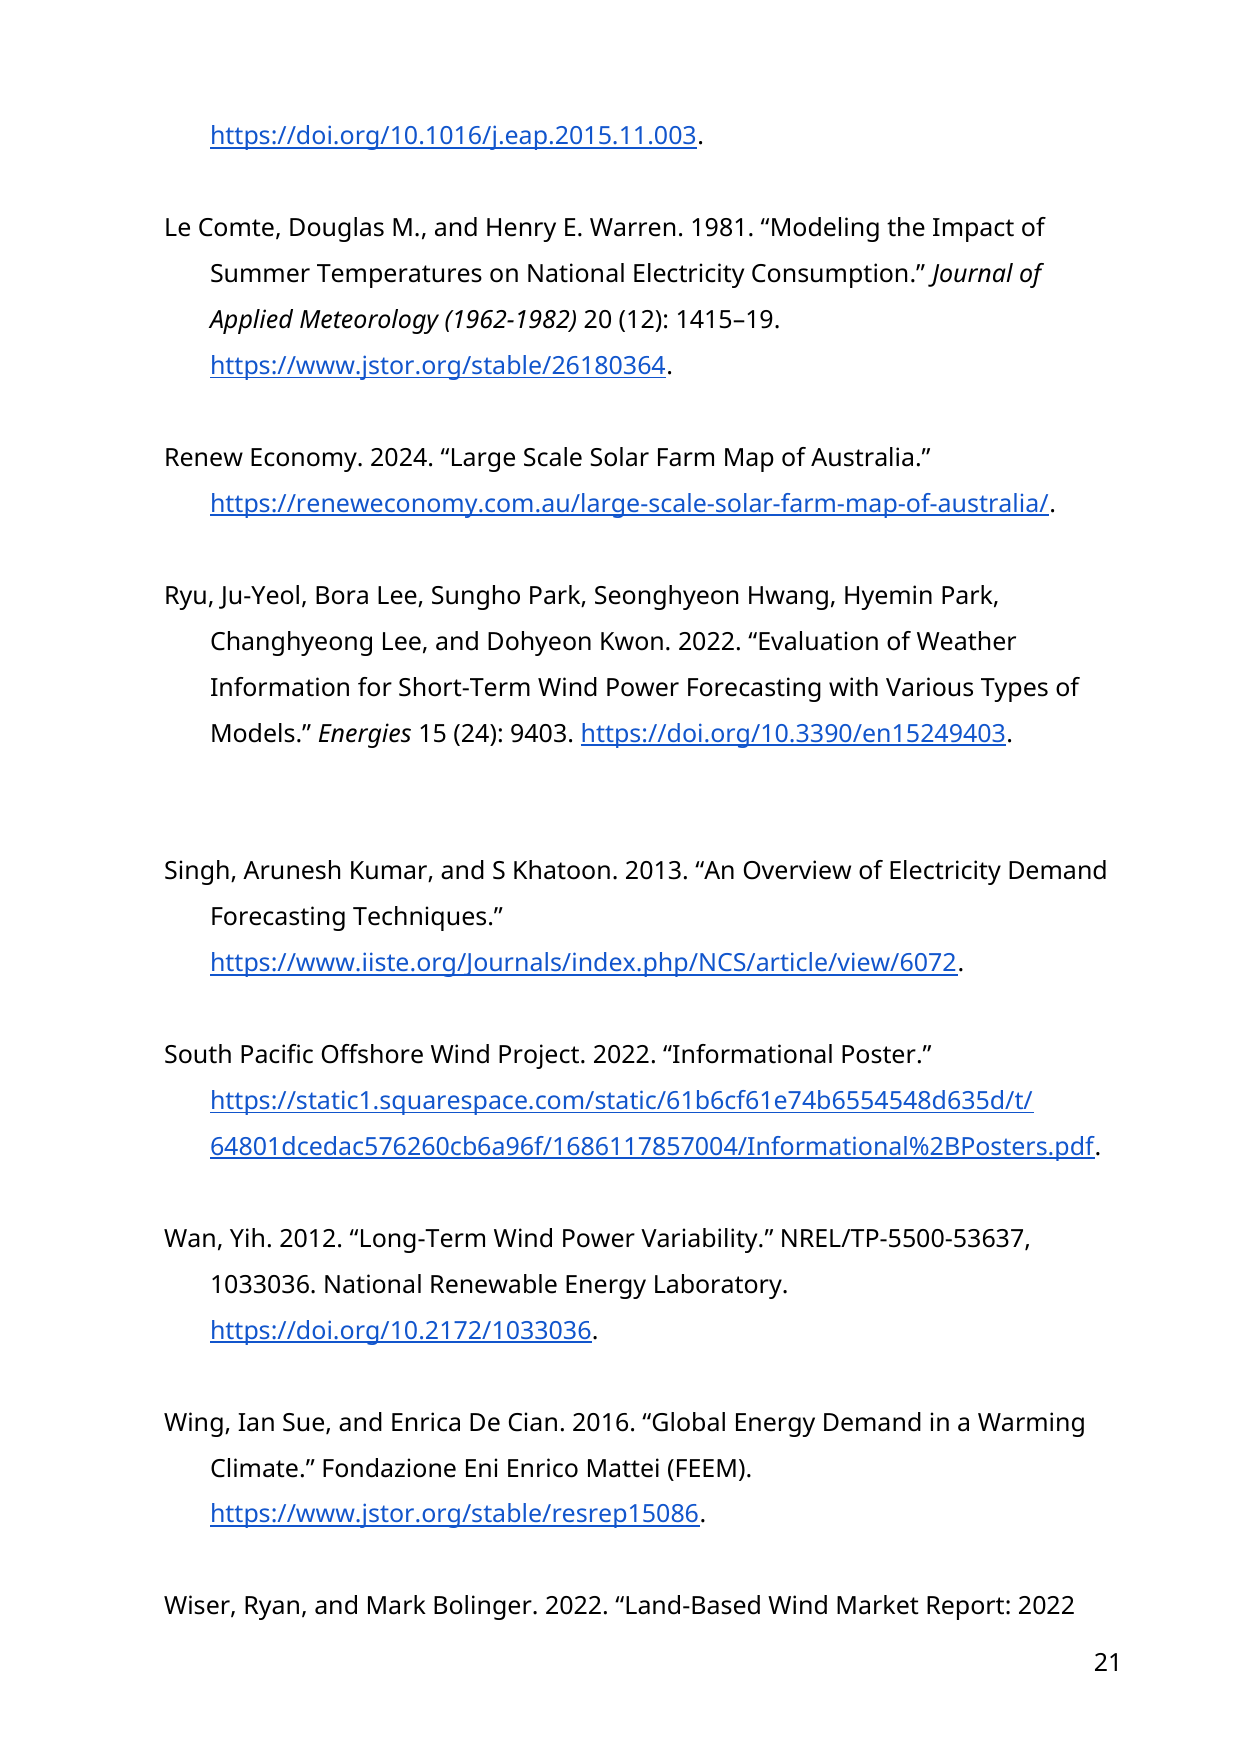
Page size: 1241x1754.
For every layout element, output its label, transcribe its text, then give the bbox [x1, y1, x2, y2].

text Wing, Ian Sue, and Enrica De Cian. 2016. “Global Energy Demand in a Warming Climate.” Fondazione Eni Enrico Mattei (FEEM). https://www.jstor.org/stable/resrep15086. [164, 1404, 1122, 1530]
text South Pacific Offshore Wind Project. 2022. “Informational Poster.” https://static1.squarespace.com/static/61b6cf61e74b6554548d635d/t/64801dcedac576260cb6a96f/1686117857004/Informational%2BPosters.pdf. [164, 1037, 1122, 1163]
text Singh, Arunesh Kumar, and S Khatoon. 2013. “An Overview of Electricity Demand Forecasting Techniques.” https://www.iiste.org/Journals/index.php/NCS/article/view/6072. [164, 853, 1122, 979]
text Le Comte, Douglas M., and Henry E. Warren. 1981. “Modeling the Impact of Summer Temperatures on National Electricity Consumption.” Journal of Applied Meteorology (1962-1982) 20 (12): 1415–19. https://www.jstor.org/stable/26180364. [164, 210, 1122, 382]
text Wan, Yih. 2012. “Long-Term Wind Power Variability.” NREL/TP-5500-53637, 1033036. National Renewable Energy Laboratory. https://doi.org/10.2172/1033036. [164, 1221, 1122, 1346]
text Ryu, Ju-Yeol, Bora Lee, Sungho Park, Seonghyeon Hwang, Hyemin Park, Changhyeong Lee, and Dohyeon Kwon. 2022. “Evaluation of Weather Information for Short-Term Wind Power Forecasting with Various Types of Models.” Energies 15 (24): 9403. https://doi.org/10.3390/en15249403. [164, 577, 1122, 749]
text https://doi.org/10.1016/j.eap.2015.11.003. [164, 118, 1122, 152]
text Renew Economy. 2024. “Large Scale Solar Farm Map of Australia.” https://reneweconomy.com.au/large-scale-solar-farm-map-of-australia/. [164, 439, 1122, 519]
text Wiser, Ryan, and Mark Bolinger. 2022. “Land-Based Wind Market Report: 2022 [164, 1588, 1122, 1622]
